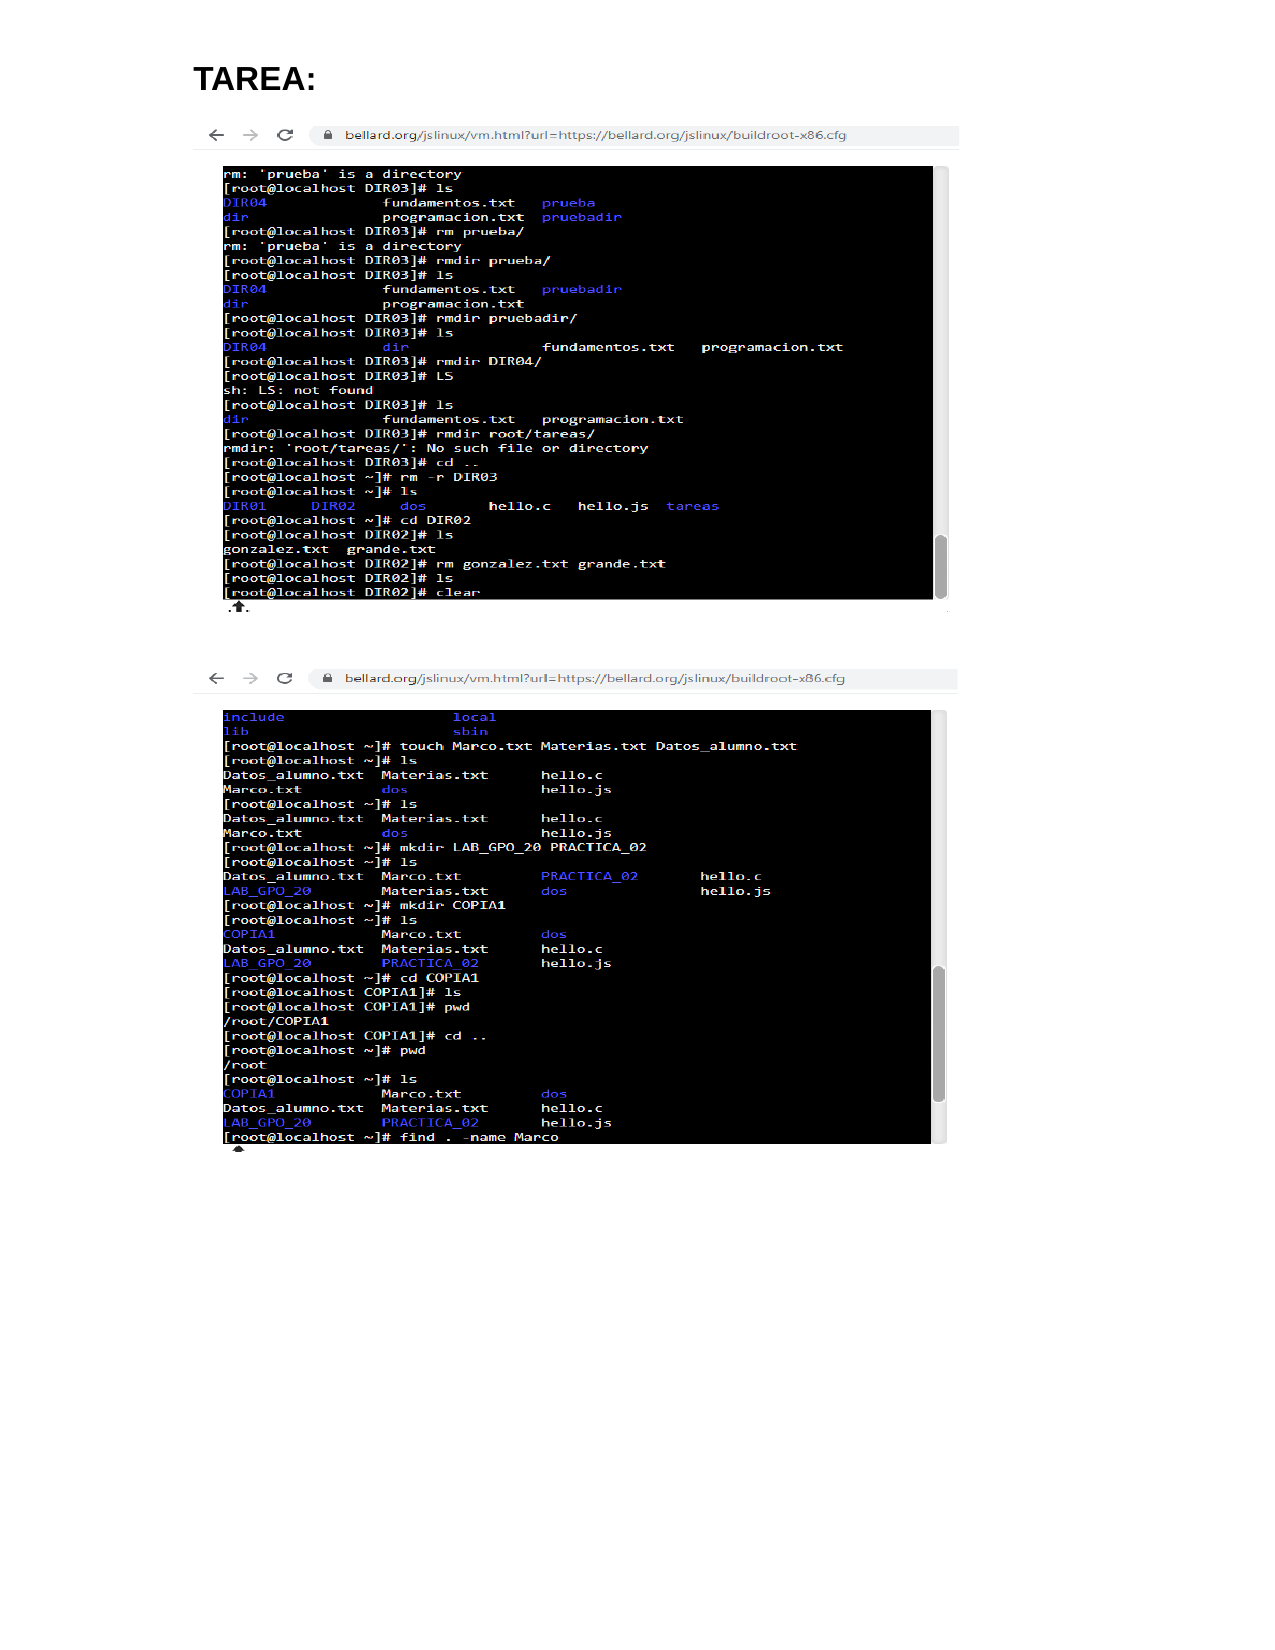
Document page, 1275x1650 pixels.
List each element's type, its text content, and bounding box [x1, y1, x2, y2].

text TAREA: [193, 59, 1205, 98]
